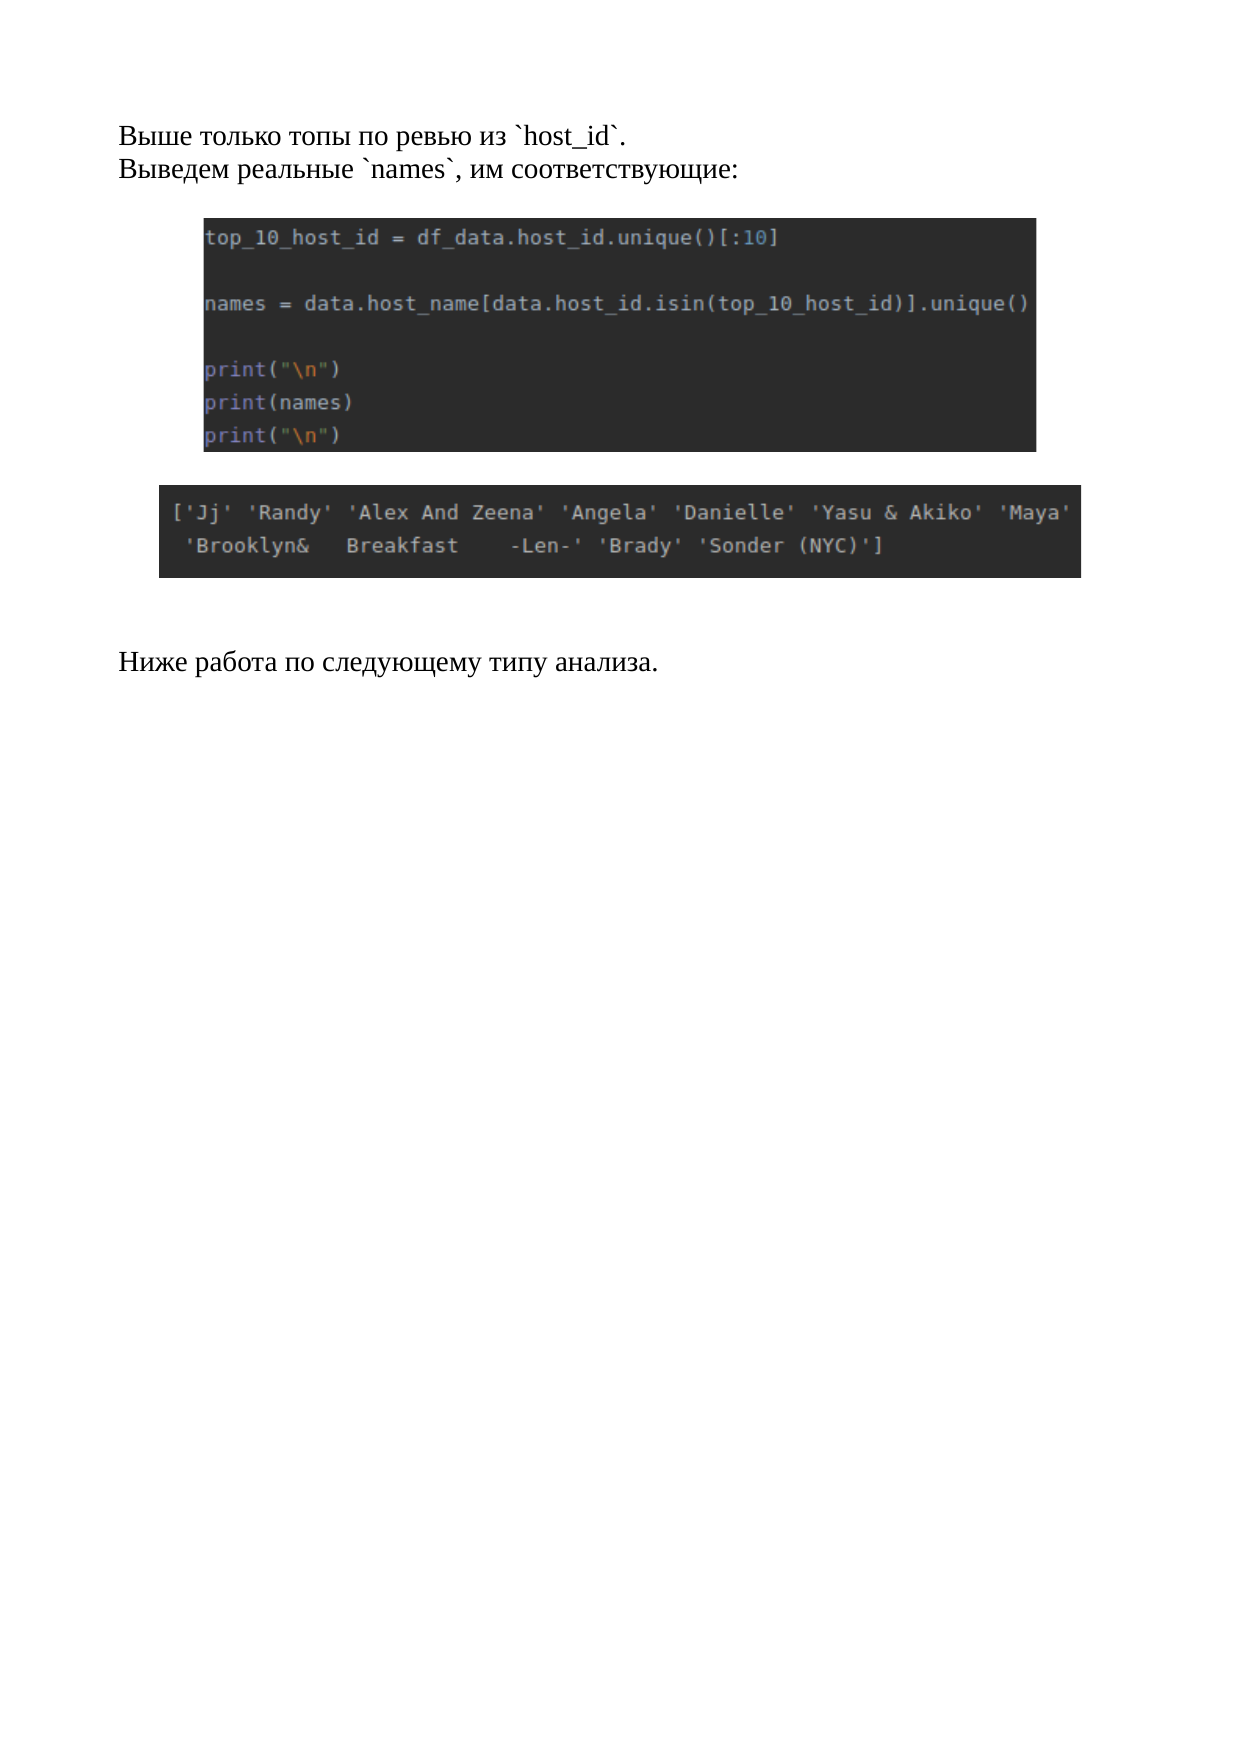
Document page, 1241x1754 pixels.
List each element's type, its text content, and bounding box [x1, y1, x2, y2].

picture [203, 218, 1037, 452]
text Выведем реальные `names`, им соответствующие: [118, 152, 1122, 185]
text Выше только топы по ревью из `host_id`. [118, 118, 1122, 152]
text Ниже работа по следующему типу анализа. [118, 644, 1122, 678]
picture [159, 485, 1082, 578]
